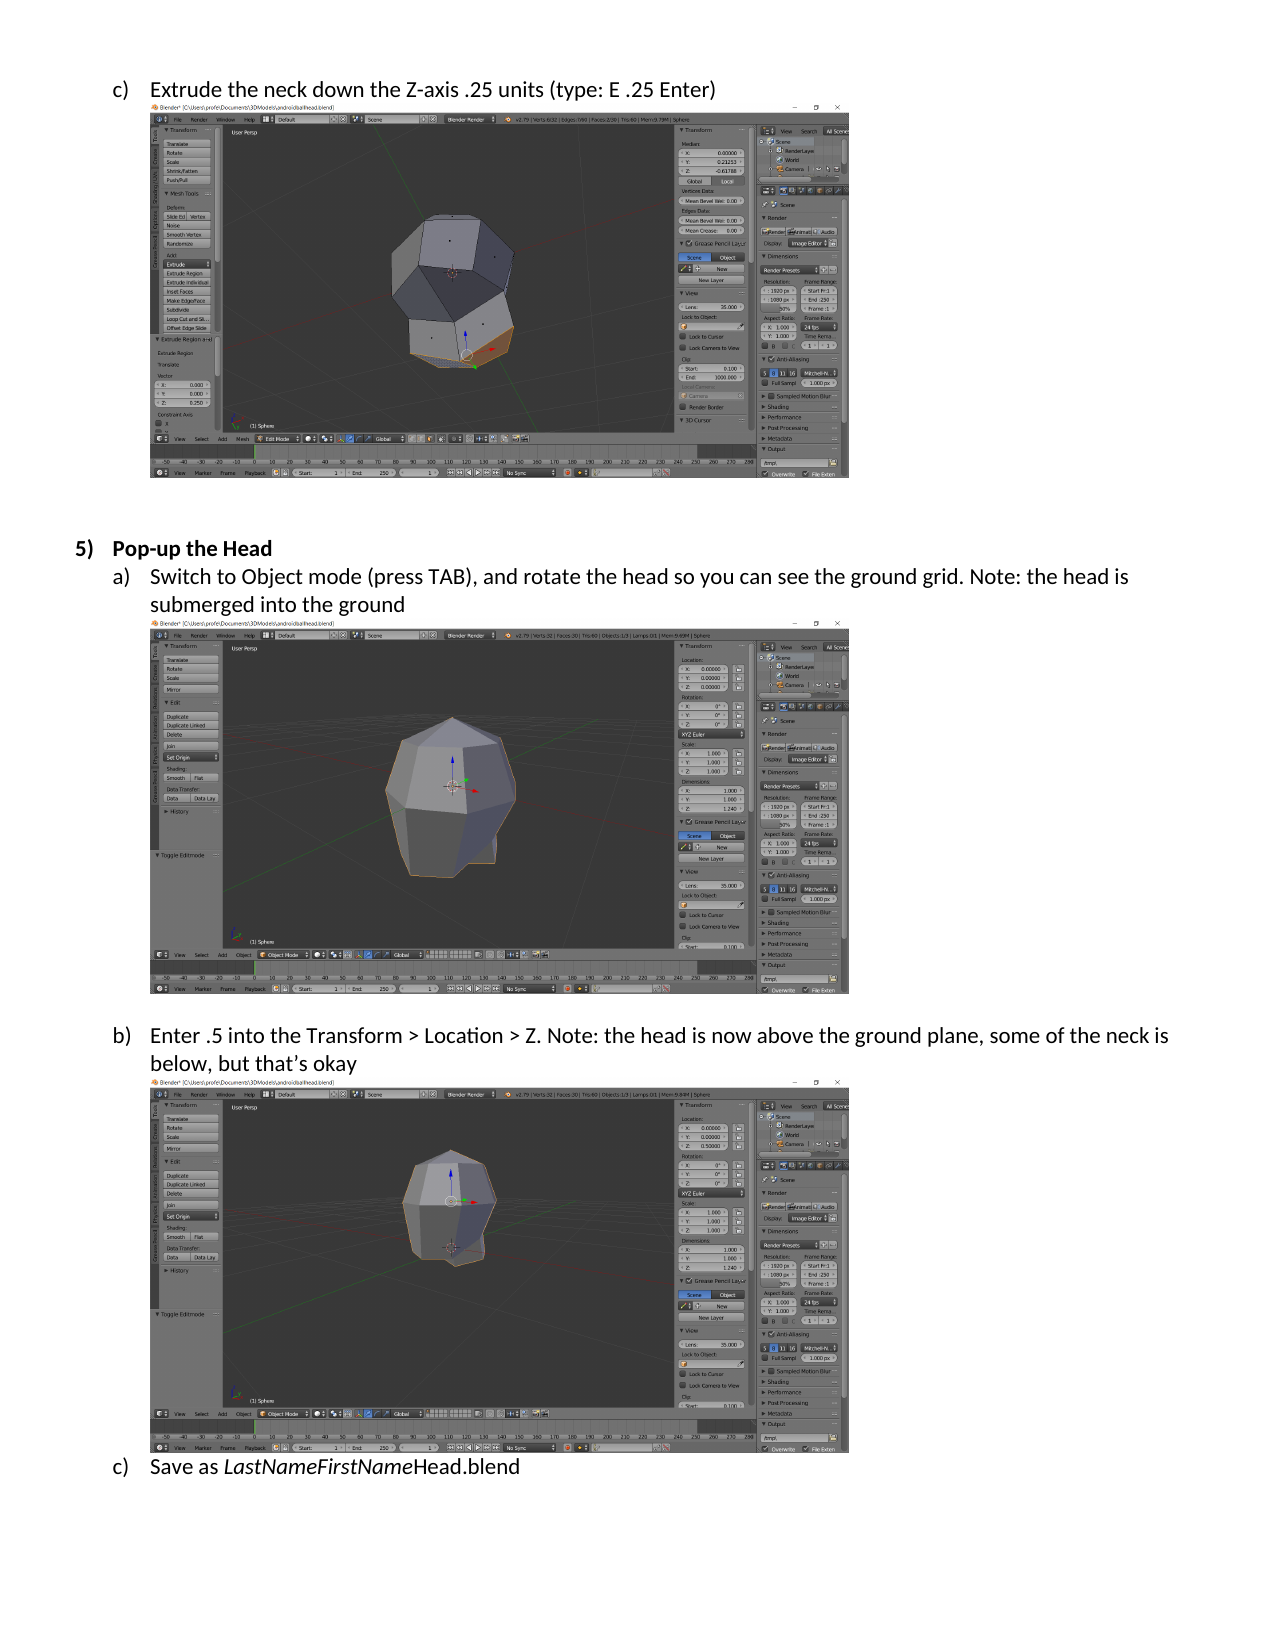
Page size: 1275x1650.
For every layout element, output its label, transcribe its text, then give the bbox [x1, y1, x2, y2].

list Extrude the neck down the Z-axis .25 units (type: E .25 Enter) [112, 75, 1200, 506]
list Switch to Object mode (press TAB), and rotate the head so you can see the ground grid. Note: the head is submerged into the ground [112, 562, 1200, 1021]
list Enter .5 into the Transform > Location > Z. Note: the head is now above the ground plane, some of the neck is below, but that’s okay [112, 1021, 1200, 1452]
list Pop-up the Head [75, 534, 1200, 562]
list Save as LastNameFirstNameHead.blend [112, 1452, 1200, 1480]
